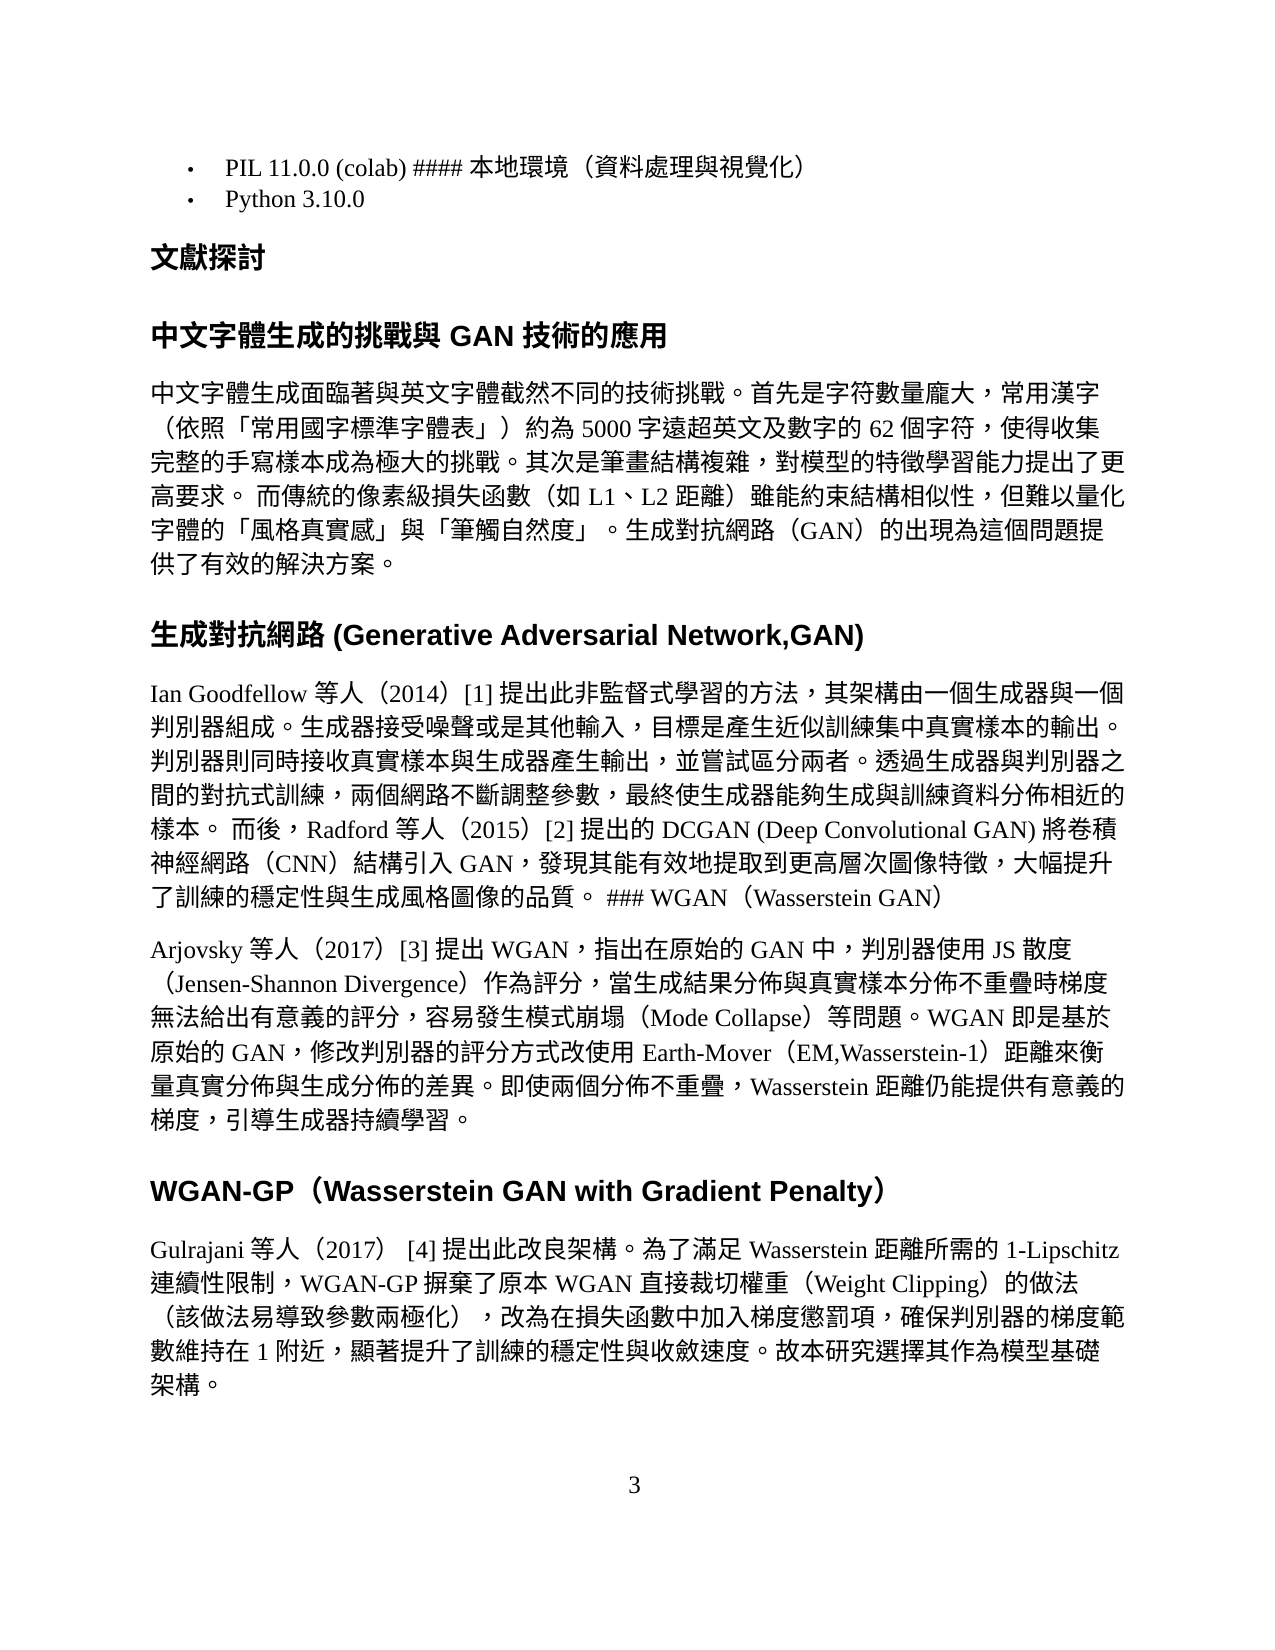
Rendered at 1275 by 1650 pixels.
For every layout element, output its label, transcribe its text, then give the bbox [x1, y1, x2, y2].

subtitle WGAN-GP（Wasserstein GAN with Gradient Penalty） [150, 1170, 1125, 1210]
subtitle 文獻探討 [150, 238, 1125, 277]
list PIL 11.0.0 (colab) #### 本地環境（資料處理與視覺化） [187, 150, 1125, 184]
text 中文字體生成面臨著與英文字體截然不同的技術挑戰。首先是字符數量龐大，常用漢字（依照「常用國字標準字體表」）約為 5000 字遠超英文及數字的 62 個字符，使得收集完整的手寫樣本成為極大的挑戰。其次是筆畫結構複雜，對模型的特徵學習能力提出了更高要求。 而傳統的像素級損失函數（如 L1、L2 距離）雖能約束結構相似性，但難以量化字體的「風格真實感」與「筆觸自然度」。生成對抗網路（GAN）的出現為這個問題提供了有效的解決方案。 [150, 376, 1125, 581]
text Ian Goodfellow 等人（2014）[1] 提出此非監督式學習的方法，其架構由一個生成器與一個判別器組成。生成器接受噪聲或是其他輸入，目標是產生近似訓練集中真實樣本的輸出。判別器則同時接收真實樣本與生成器產生輸出，並嘗試區分兩者。透過生成器與判別器之間的對抗式訓練，兩個網路不斷調整參數，最終使生成器能夠生成與訓練資料分佈相近的樣本。 而後，Radford 等人（2015）[2] 提出的 DCGAN (Deep Convolutional GAN) 將卷積神經網路（CNN）結構引入 GAN，發現其能有效地提取到更高層次圖像特徵，大幅提升了訓練的穩定性與生成風格圖像的品質。 ### WGAN（Wasserstein GAN） [150, 676, 1125, 914]
subtitle 中文字體生成的挑戰與 GAN 技術的應用 [150, 315, 1125, 355]
text Arjovsky 等人（2017）[3] 提出 WGAN，指出在原始的 GAN 中，判別器使用 JS 散度（Jensen-Shannon Divergence）作為評分，當生成結果分佈與真實樣本分佈不重疊時梯度無法給出有意義的評分，容易發生模式崩塌（Mode Collapse）等問題。WGAN 即是基於原始的 GAN，修改判別器的評分方式改使用 Earth-Mover（EM,Wasserstein-1）距離來衡量真實分佈與生成分佈的差異。即使兩個分佈不重疊，Wasserstein 距離仍能提供有意義的梯度，引導生成器持續學習。 [150, 932, 1125, 1136]
text Gulrajani 等人（2017） [4] 提出此改良架構。為了滿足 Wasserstein 距離所需的 1-Lipschitz 連續性限制，WGAN-GP 摒棄了原本 WGAN 直接裁切權重（Weight Clipping）的做法（該做法易導致參數兩極化），改為在損失函數中加入梯度懲罰項，確保判別器的梯度範數維持在 1 附近，顯著提升了訓練的穩定性與收斂速度。故本研究選擇其作為模型基礎架構。 [150, 1231, 1125, 1402]
list Python 3.10.0 [187, 184, 1125, 213]
subtitle 生成對抗網路 (Generative Adversarial Network,GAN) [150, 614, 1125, 654]
